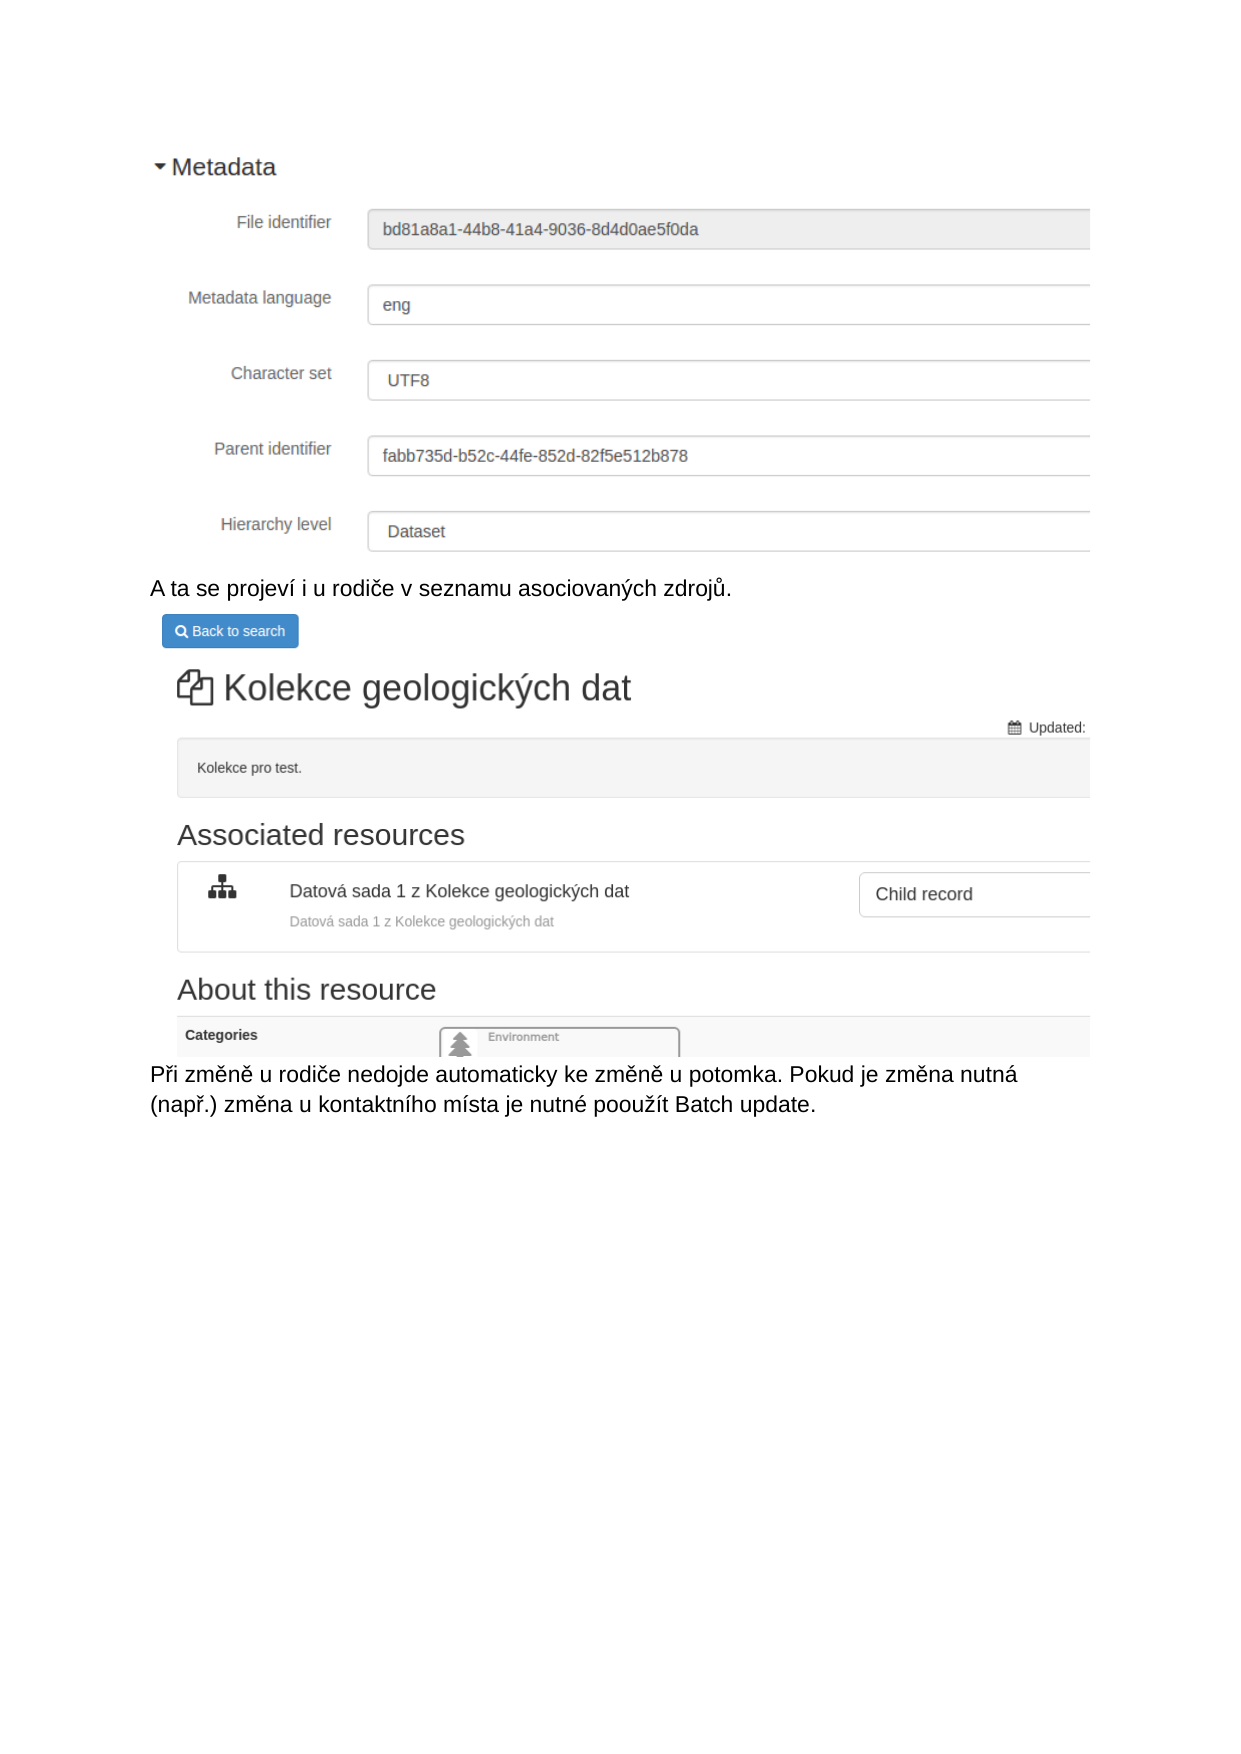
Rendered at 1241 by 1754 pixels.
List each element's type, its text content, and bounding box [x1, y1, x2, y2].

picture [150, 150, 1091, 571]
text Při změně u rodiče nedojde automaticky ke změně u potomka. Pokud je změna nutná (např.) změna u kontaktního místa je nutné pooužít Batch update. [150, 1061, 1090, 1117]
text A ta se projeví i u rodiče v seznamu asociovaných zdrojů. [150, 575, 1090, 601]
picture [150, 605, 1091, 1057]
